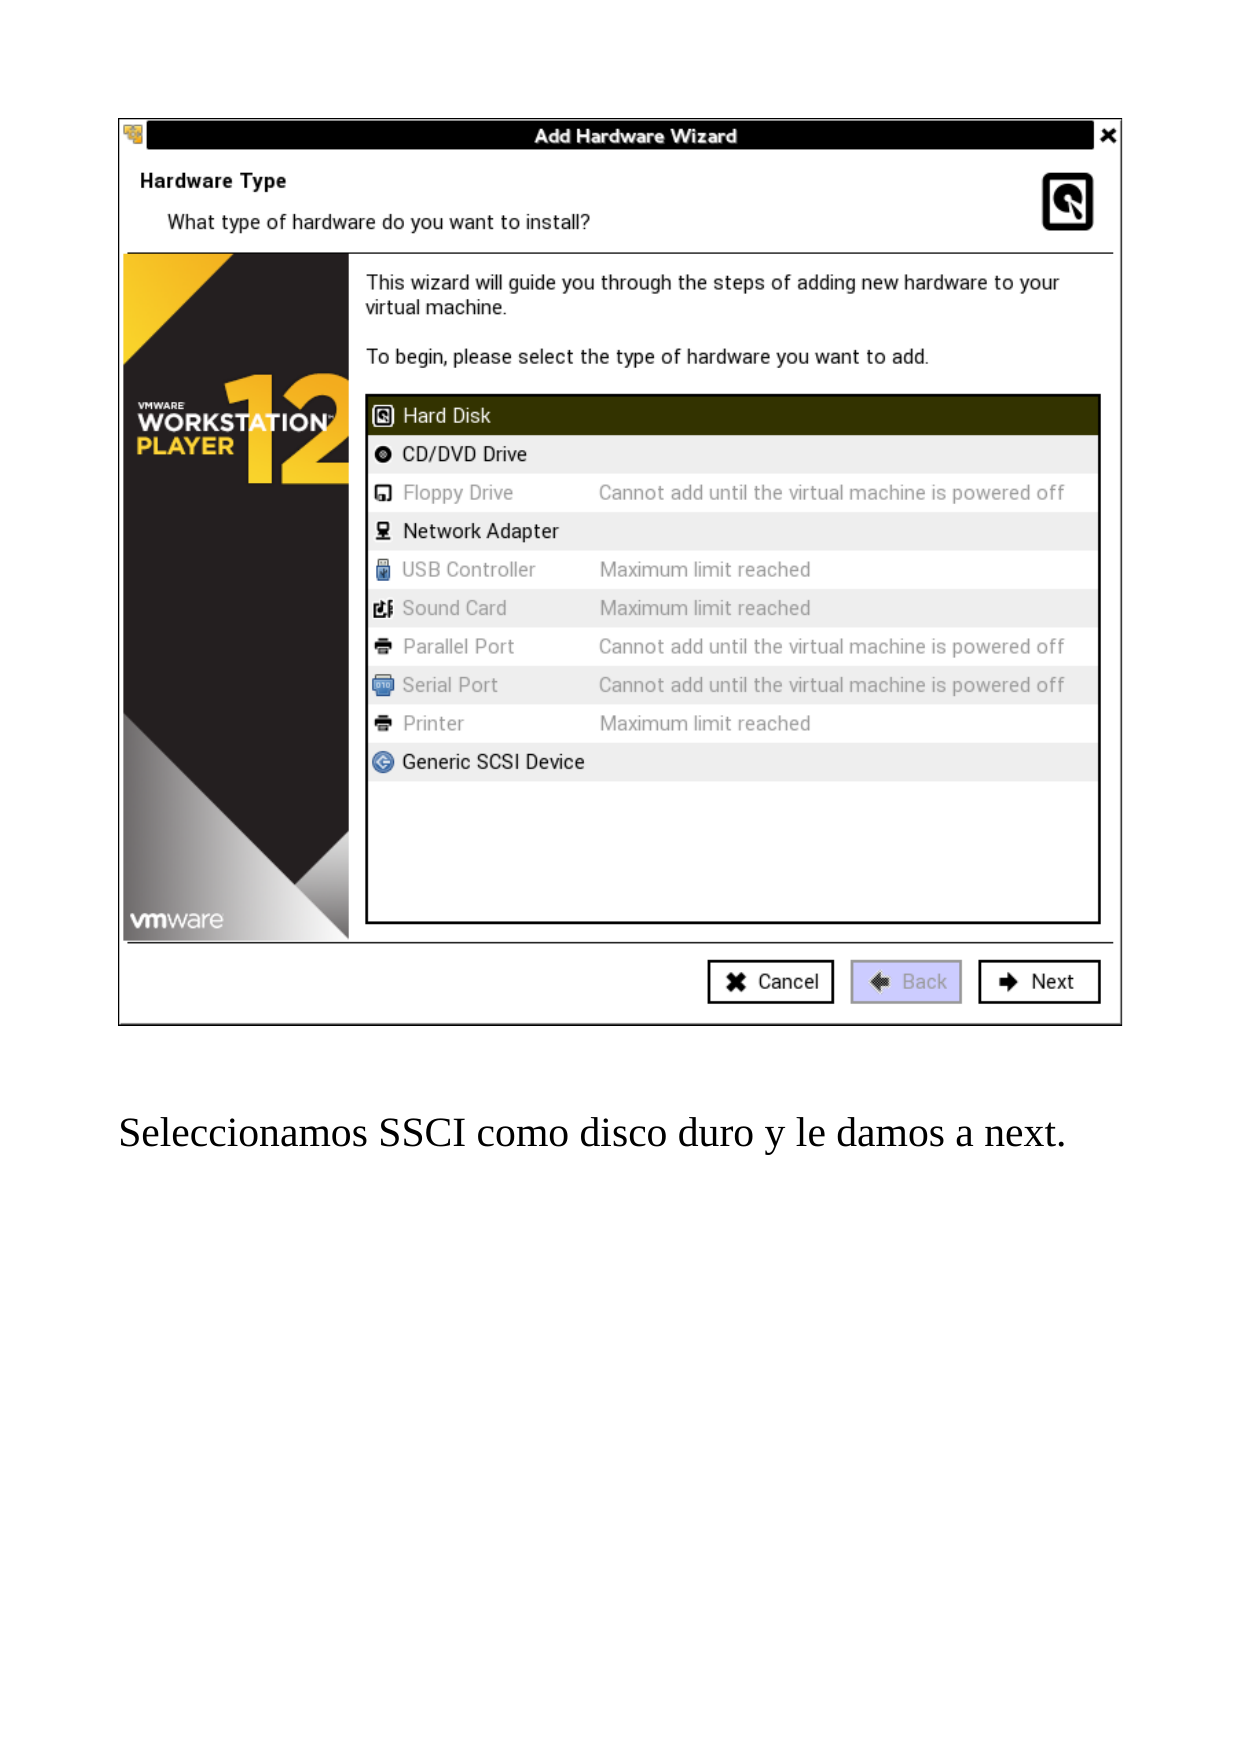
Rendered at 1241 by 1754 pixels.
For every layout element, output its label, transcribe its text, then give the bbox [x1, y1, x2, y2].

text Seleccionamos SSCI como disco duro y le damos a next. [118, 1108, 1122, 1156]
picture [118, 118, 1123, 1026]
